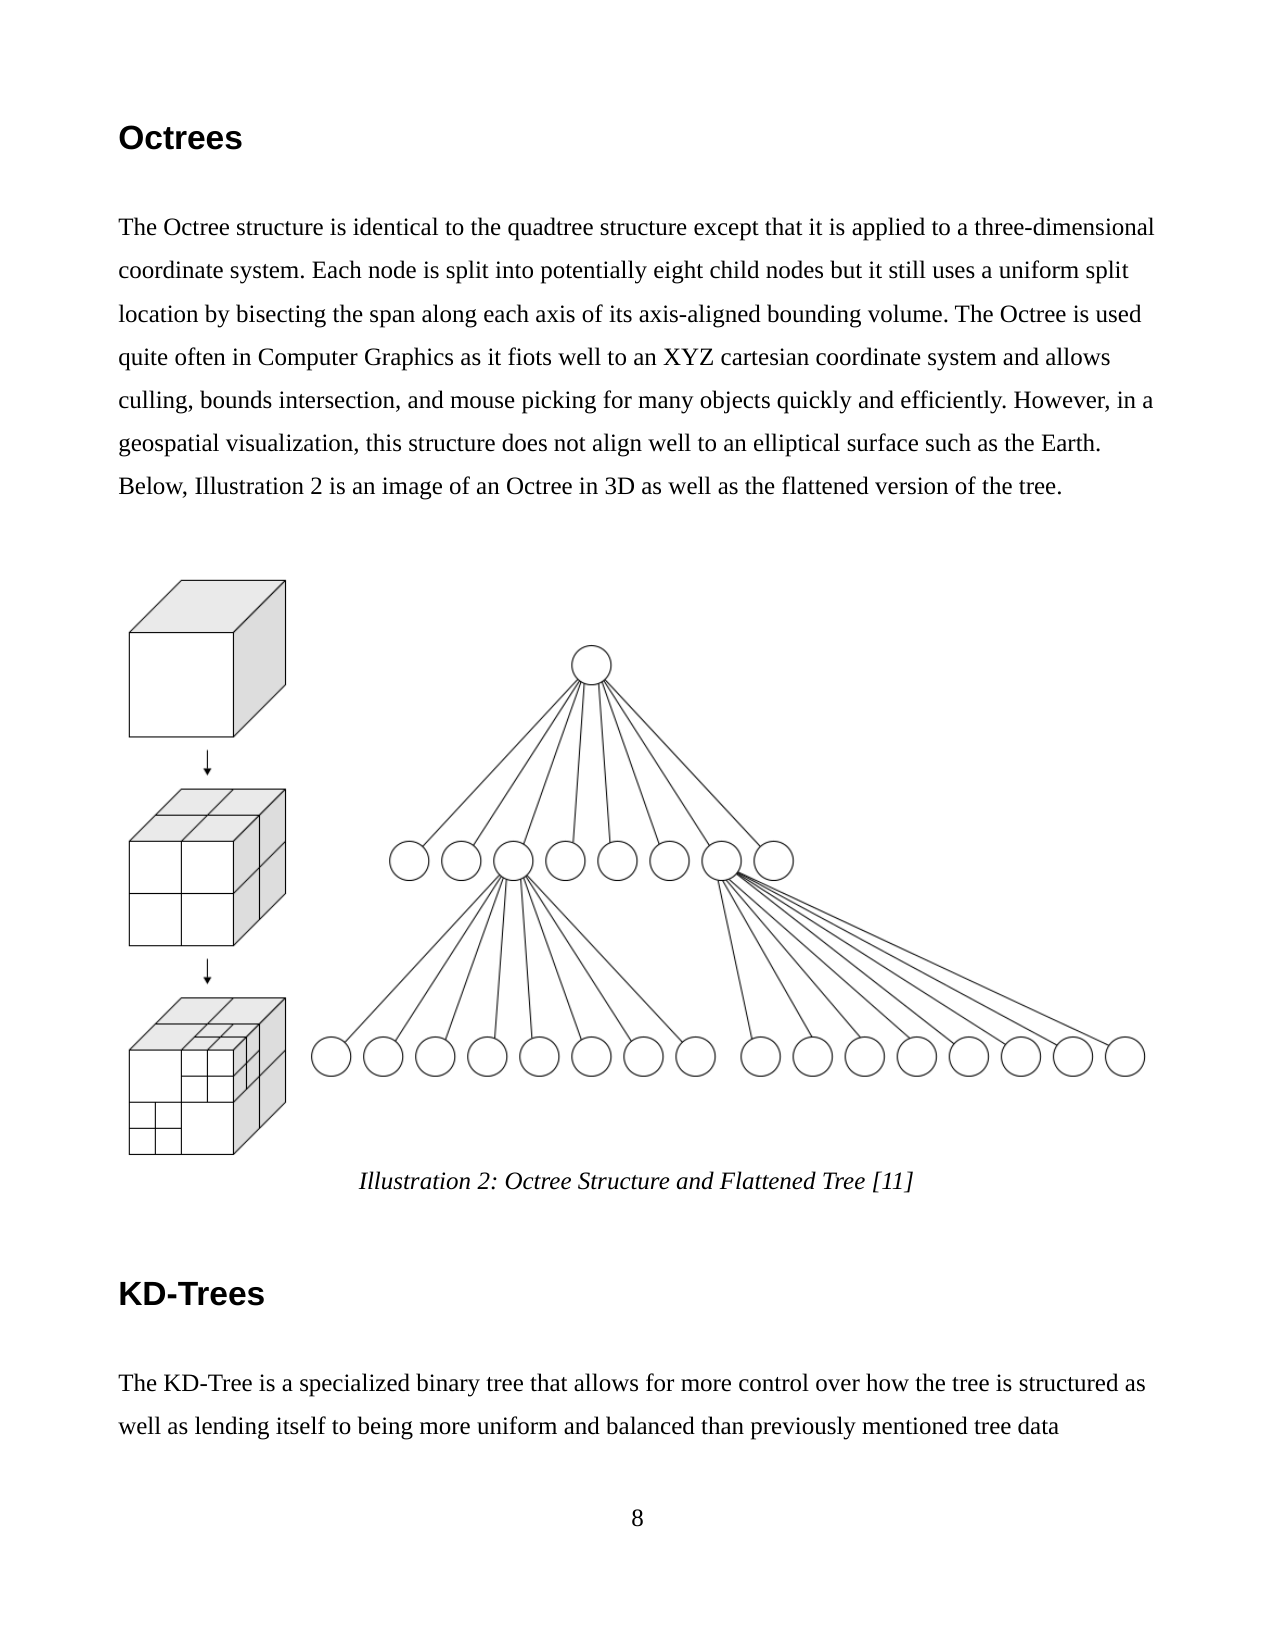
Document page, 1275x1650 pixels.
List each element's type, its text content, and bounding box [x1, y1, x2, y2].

text The KD-Tree is a specialized binary tree that allows for more control over how the tree is structured as well as lending itself to being more uniform and balanced than previously mentioned tree data [118, 1368, 1157, 1439]
subtitle Octrees [118, 118, 1157, 157]
text Illustration 2: Octree Structure and Flattened Tree [11] [118, 1167, 1157, 1195]
subtitle KD-Trees [118, 1273, 1157, 1312]
picture [118, 570, 1157, 1167]
text The Octree structure is identical to the quadtree structure except that it is applied to a three-dimensional coordinate system. Each node is split into potentially eight child nodes but it still uses a uniform split location by bisecting the span along each axis of its axis-aligned bounding volume. The Octree is used quite often in Computer Graphics as it fiots well to an XYZ cartesian coordinate system and allows culling, bounds intersection, and mouse picking for many objects quickly and efficiently. However, in a geospatial visualization, this structure does not align well to an elliptical surface such as the Earth. Below, Illustration 2 is an image of an Octree in 3D as well as the flattened version of the tree. [118, 212, 1157, 500]
